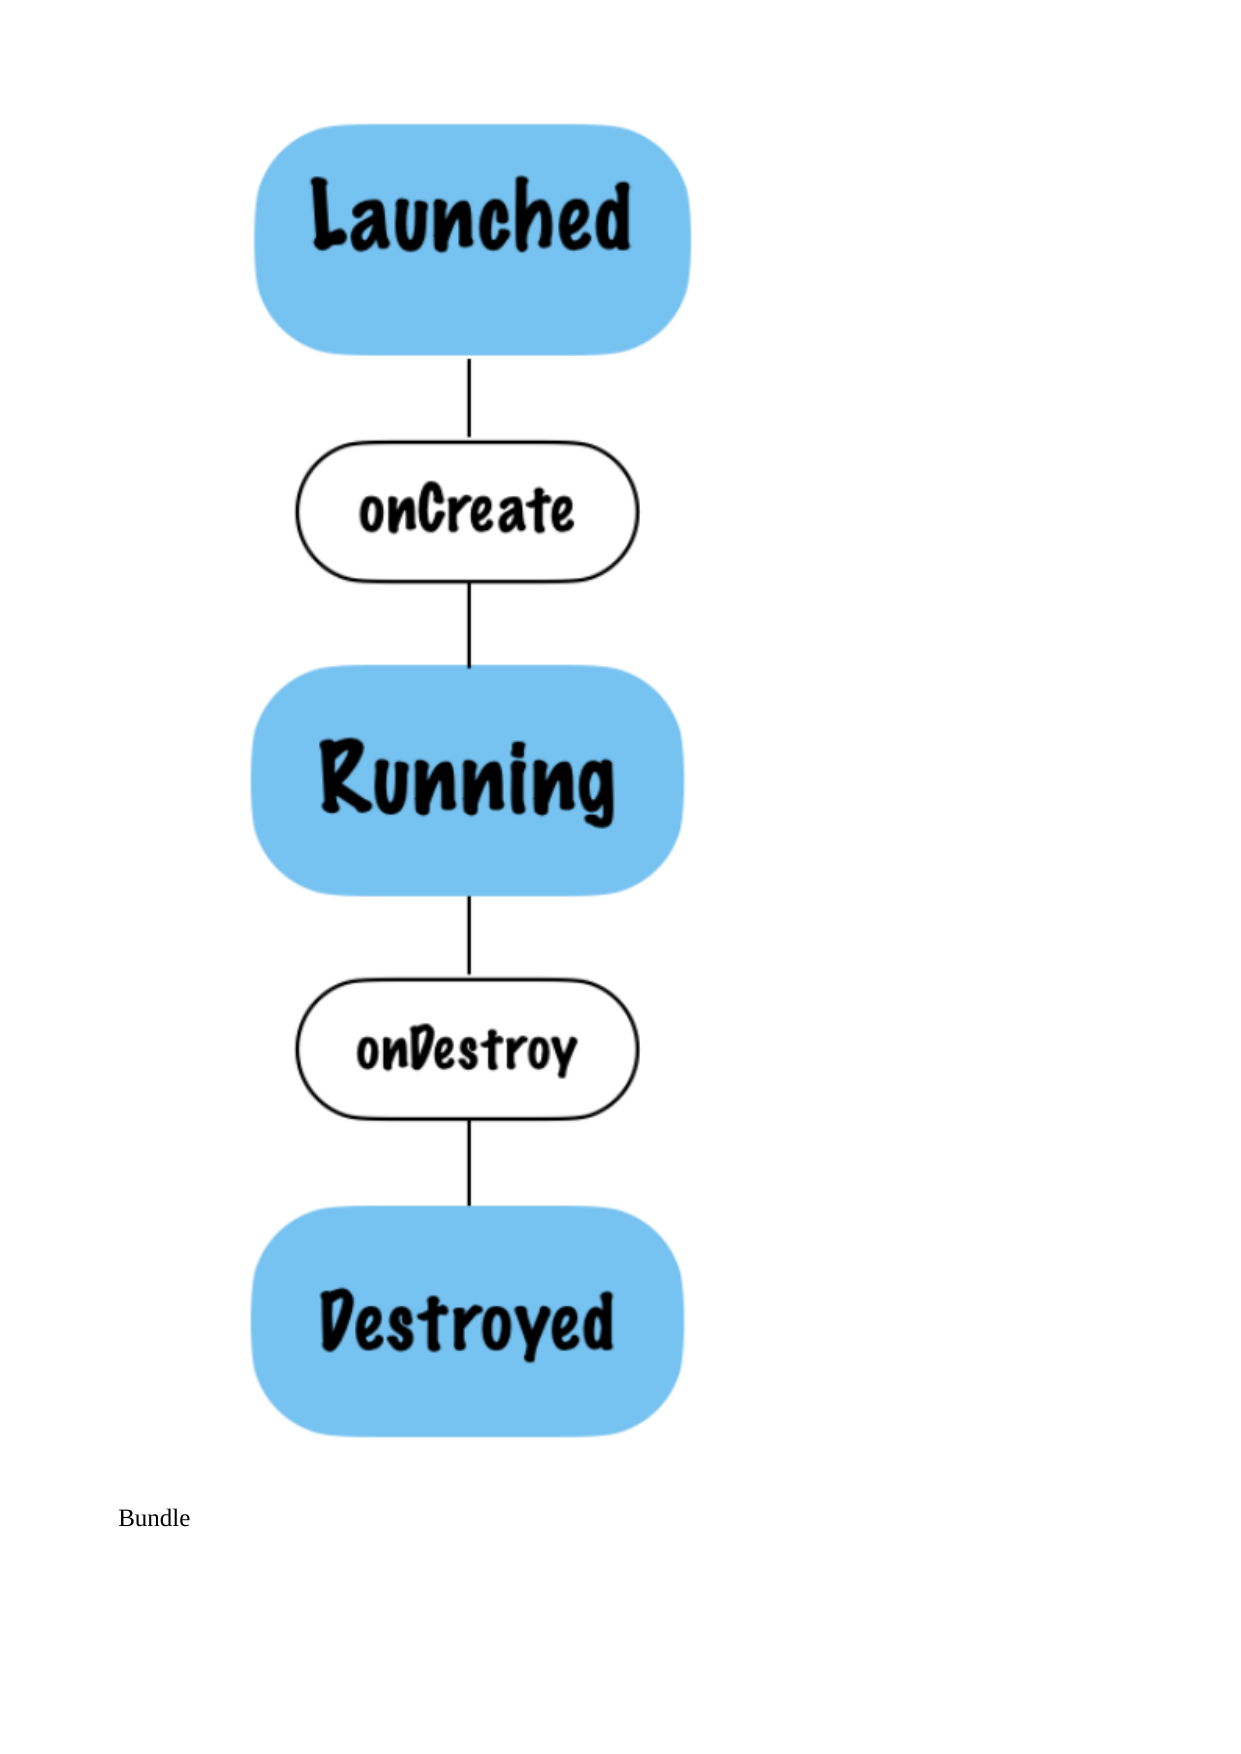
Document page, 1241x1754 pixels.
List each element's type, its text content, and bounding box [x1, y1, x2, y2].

picture [118, 118, 915, 1484]
text Bundle [118, 1503, 1122, 1532]
